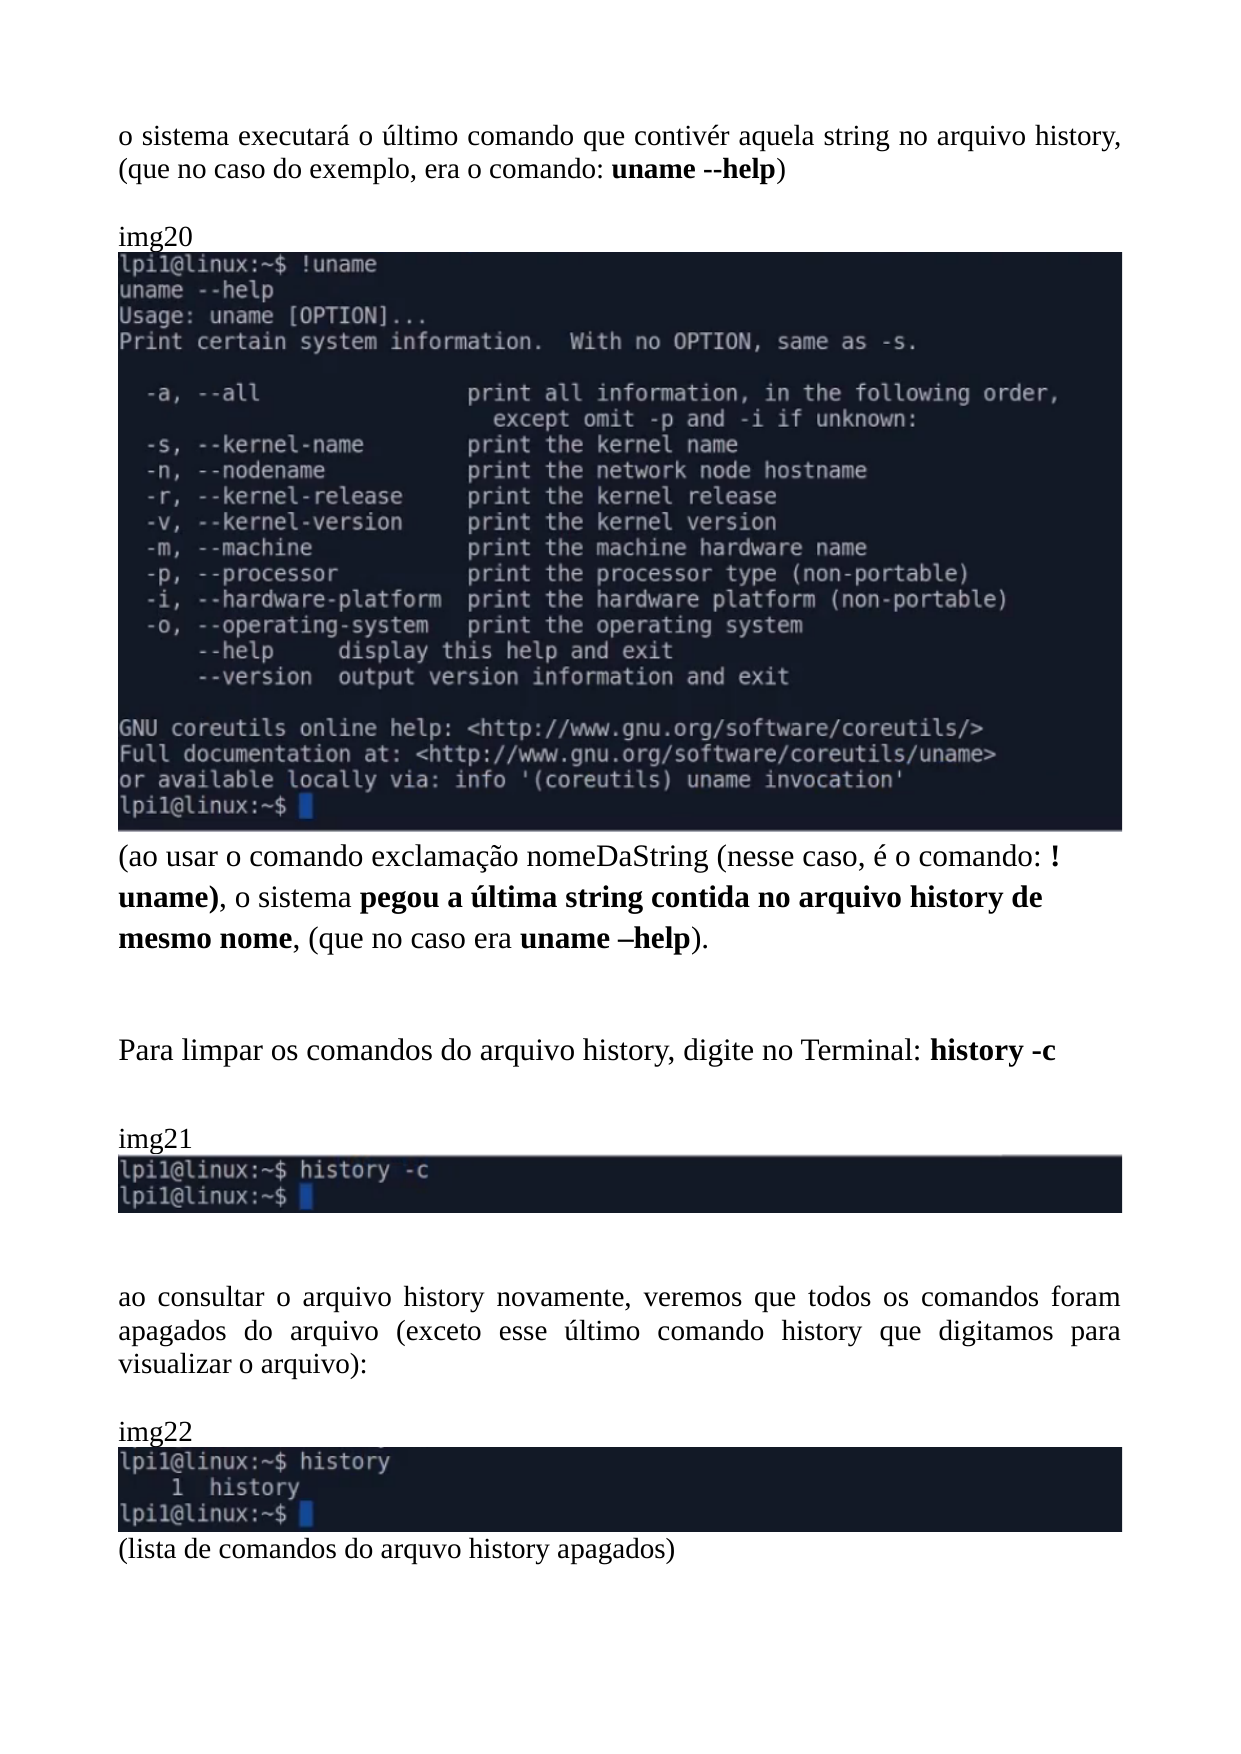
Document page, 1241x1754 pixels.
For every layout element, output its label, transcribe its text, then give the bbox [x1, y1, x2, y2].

text img20 [118, 219, 1122, 252]
picture [118, 1154, 1123, 1213]
text ao consultar o arquivo history novamente, veremos que todos os comandos foram apagados do arquivo (exceto esse último comando history que digitamos para visualizar o arquivo): [118, 1279, 1122, 1380]
text Para limpar os comandos do arquivo history, digite no Terminal: history -c [118, 1031, 1122, 1067]
text (lista de comandos do arquvo history apagados) [118, 1532, 1122, 1565]
text img21 [118, 1121, 1122, 1154]
text o sistema executará o último comando que contivér aquela string no arquivo history, (que no caso do exemplo, era o comando: uname --help) [118, 118, 1122, 185]
text img22 [118, 1414, 1122, 1447]
picture [118, 252, 1123, 832]
picture [118, 1447, 1123, 1532]
text (ao usar o comando exclamação nomeDaString (nesse caso, é o comando: !uname), o sistema pegou a última string contida no arquivo history de mesmo nome, (que no caso era uname –help). [118, 832, 1122, 956]
